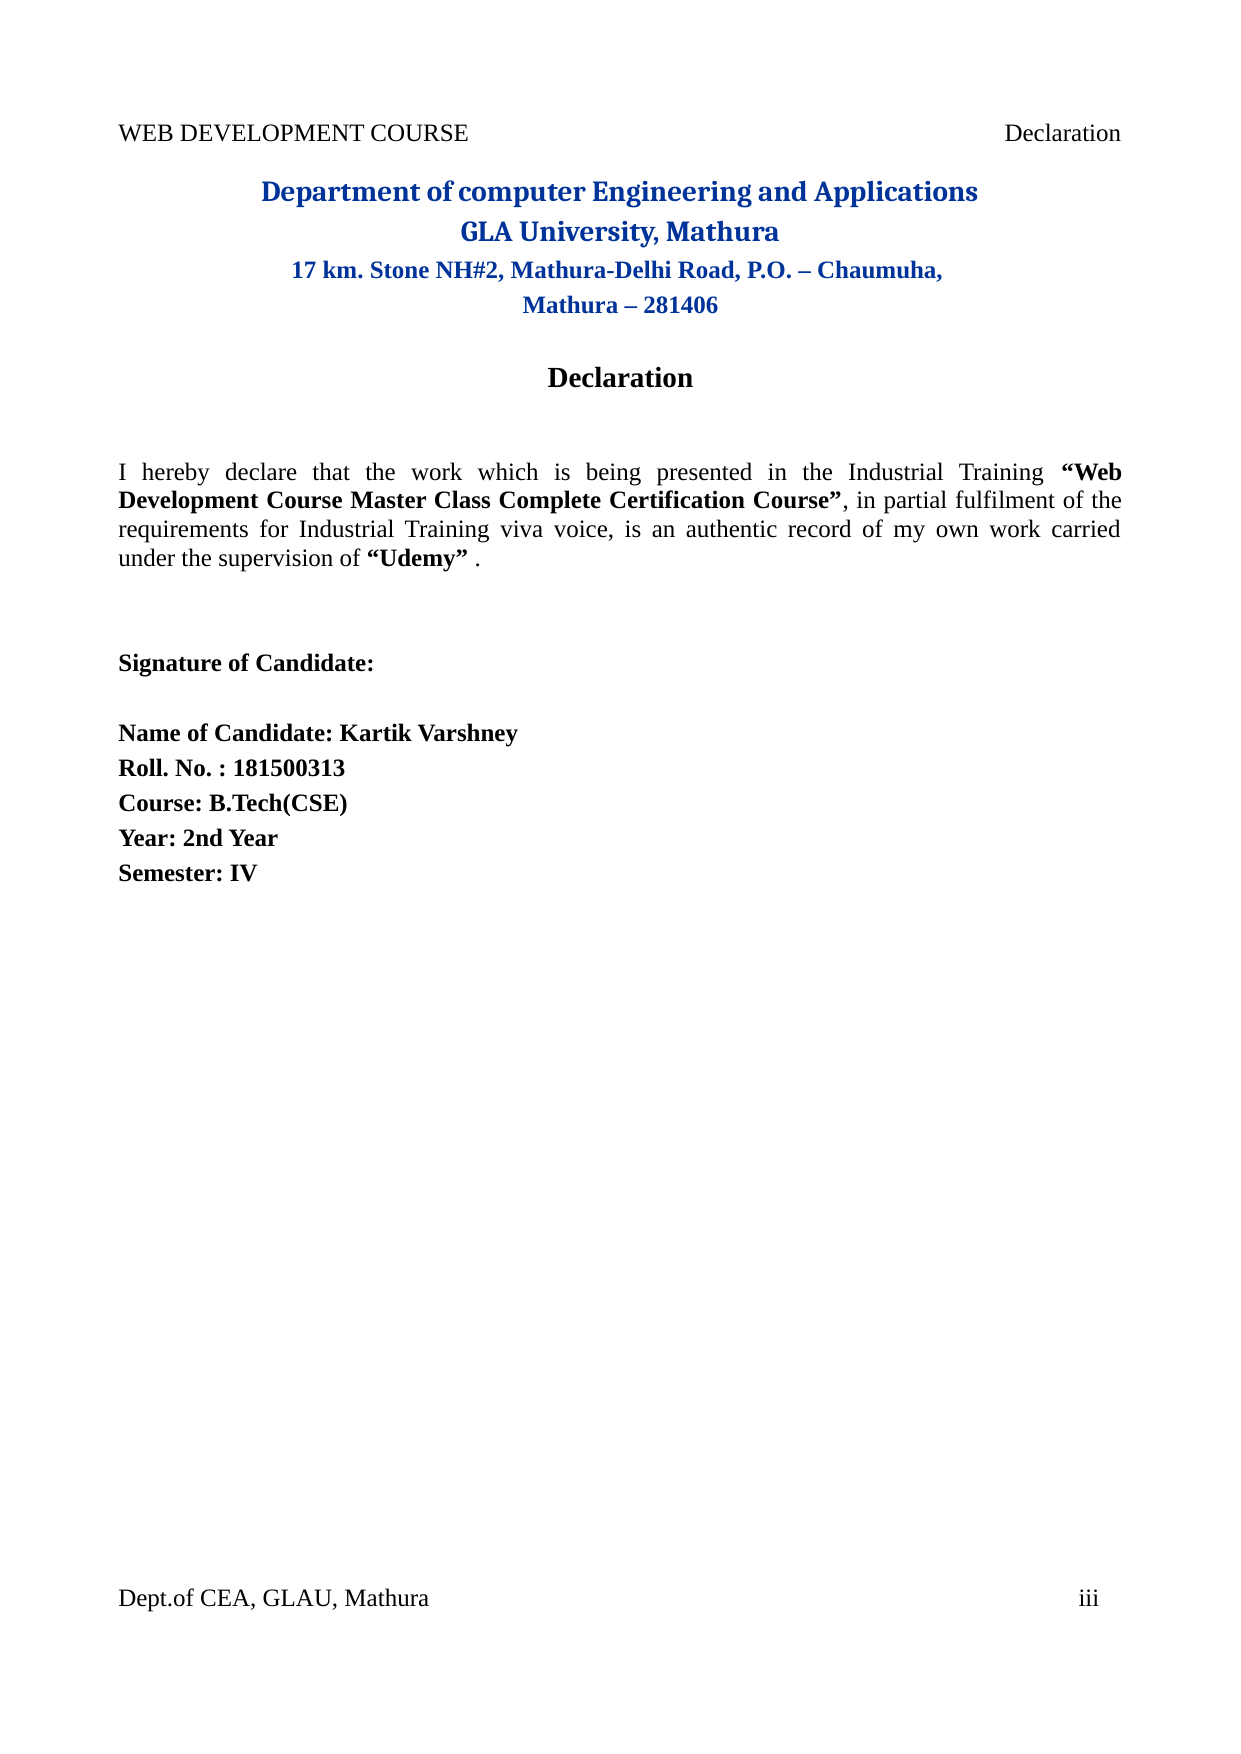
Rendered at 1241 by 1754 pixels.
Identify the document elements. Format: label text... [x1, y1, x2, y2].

text 17 km. Stone NH#2, Mathura-Delhi Road, P.O. – Chaumuha, [118, 255, 1122, 284]
text GLA University, Mathura [118, 215, 1122, 249]
text Roll. No. : 181500313 [118, 753, 1122, 782]
text Declaration [118, 360, 1122, 394]
text Semester: IV [118, 858, 1122, 887]
text Name of Candidate: Kartik Varshney [118, 718, 1122, 747]
text Course: B.Tech(CSE) [118, 788, 1122, 817]
text I hereby declare that the work which is being presented in the Industrial Training “Web Development Course Master Class Complete Certification Course”, in partial fulfilment of the requirements for Industrial Training viva voice, is an authentic record of my own work carried under the supervision of “Udemy” . [118, 457, 1122, 572]
text Signature of Candidate: [118, 648, 1122, 677]
text WEB DEVELOPMENT COURSE Declaration [118, 118, 1122, 147]
text Mathura – 281406 [118, 290, 1122, 319]
text Year: 2nd Year [118, 823, 1122, 852]
text Department of computer Engineering and Applications [118, 176, 1122, 209]
text Dept.of CEA, GLAU, Mathura iii [118, 1583, 1122, 1612]
